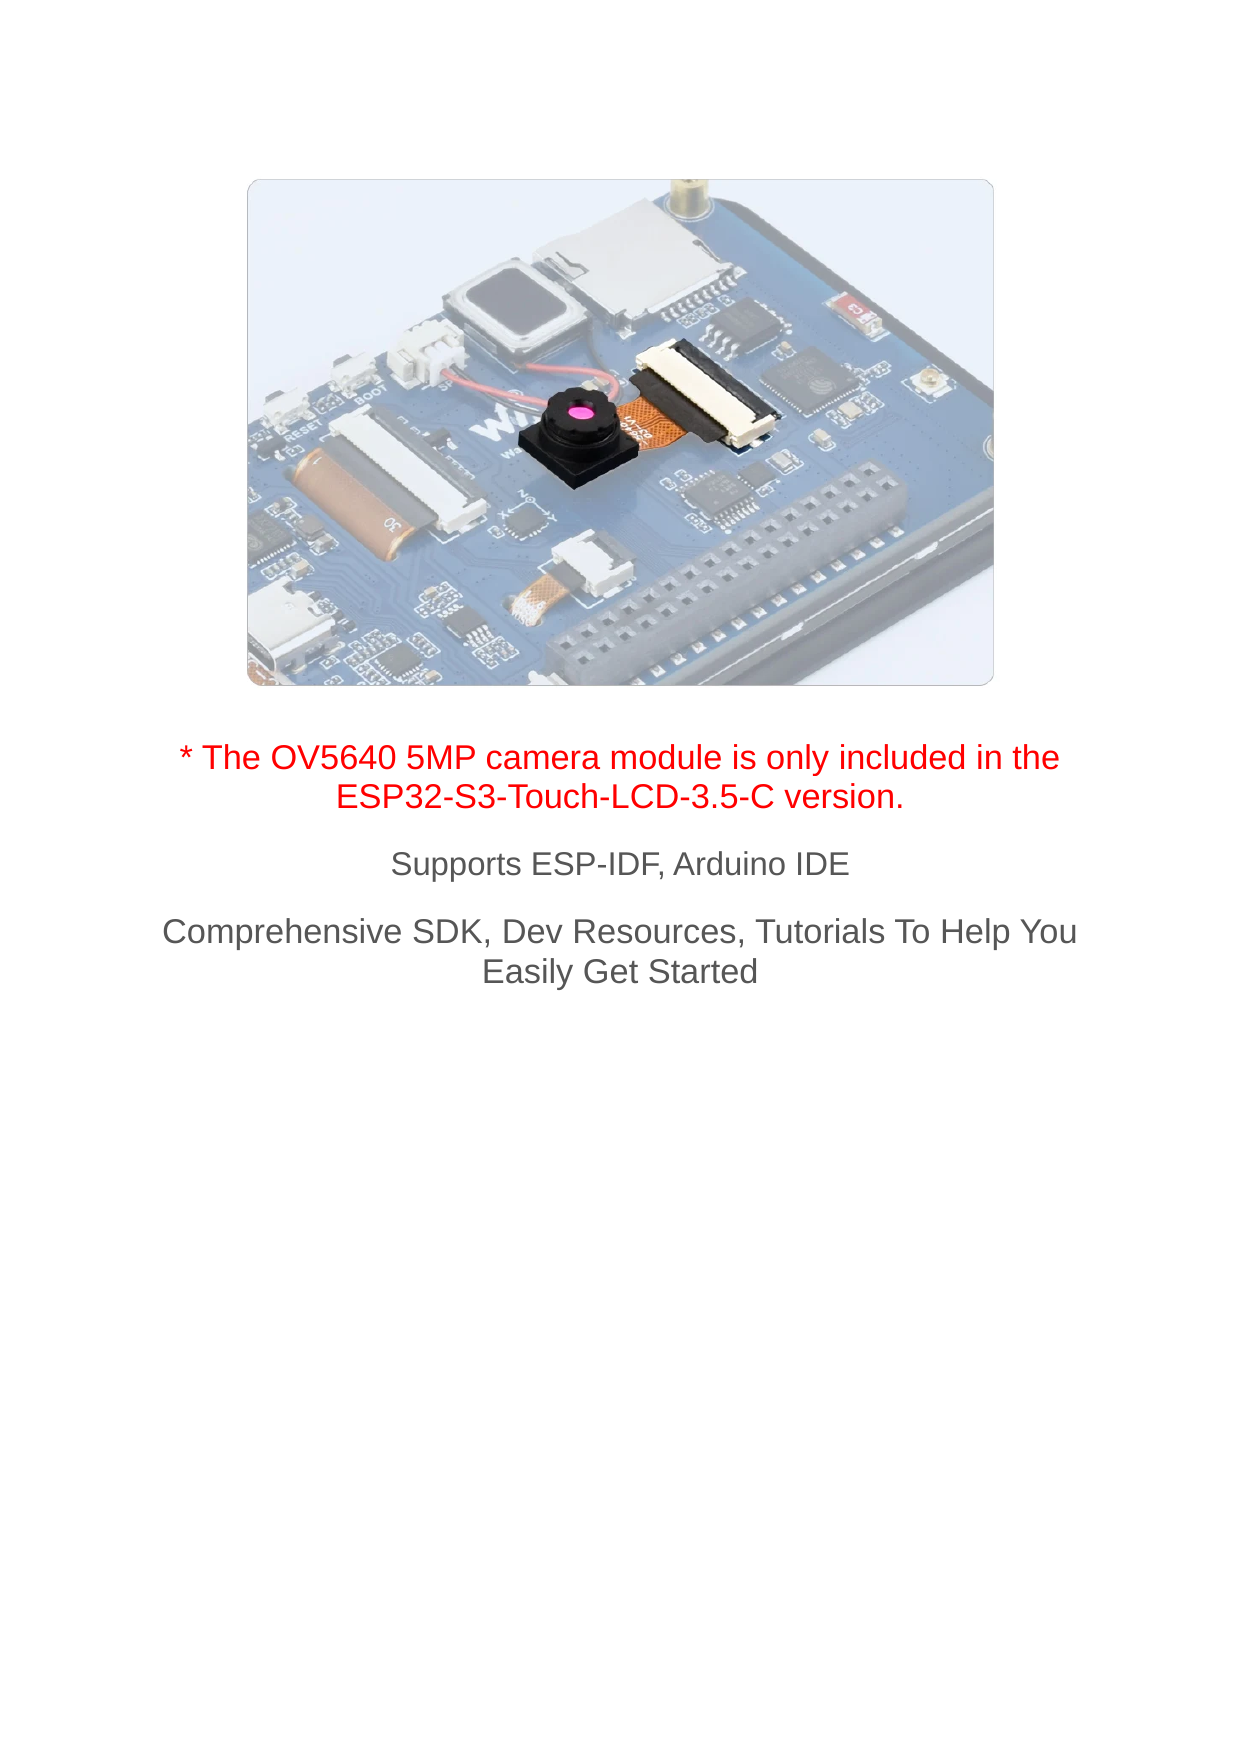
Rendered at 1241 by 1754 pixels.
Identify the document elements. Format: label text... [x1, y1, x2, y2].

text * The OV5640 5MP camera module is only included in the ESP32-S3-Touch-LCD-3.5-C version. [118, 737, 1122, 816]
text Supports ESP-IDF, Arduino IDE [118, 845, 1122, 882]
picture [213, 118, 1027, 737]
text Comprehensive SDK, Dev Resources, Tutorials To Help You Easily Get Started [118, 911, 1122, 990]
